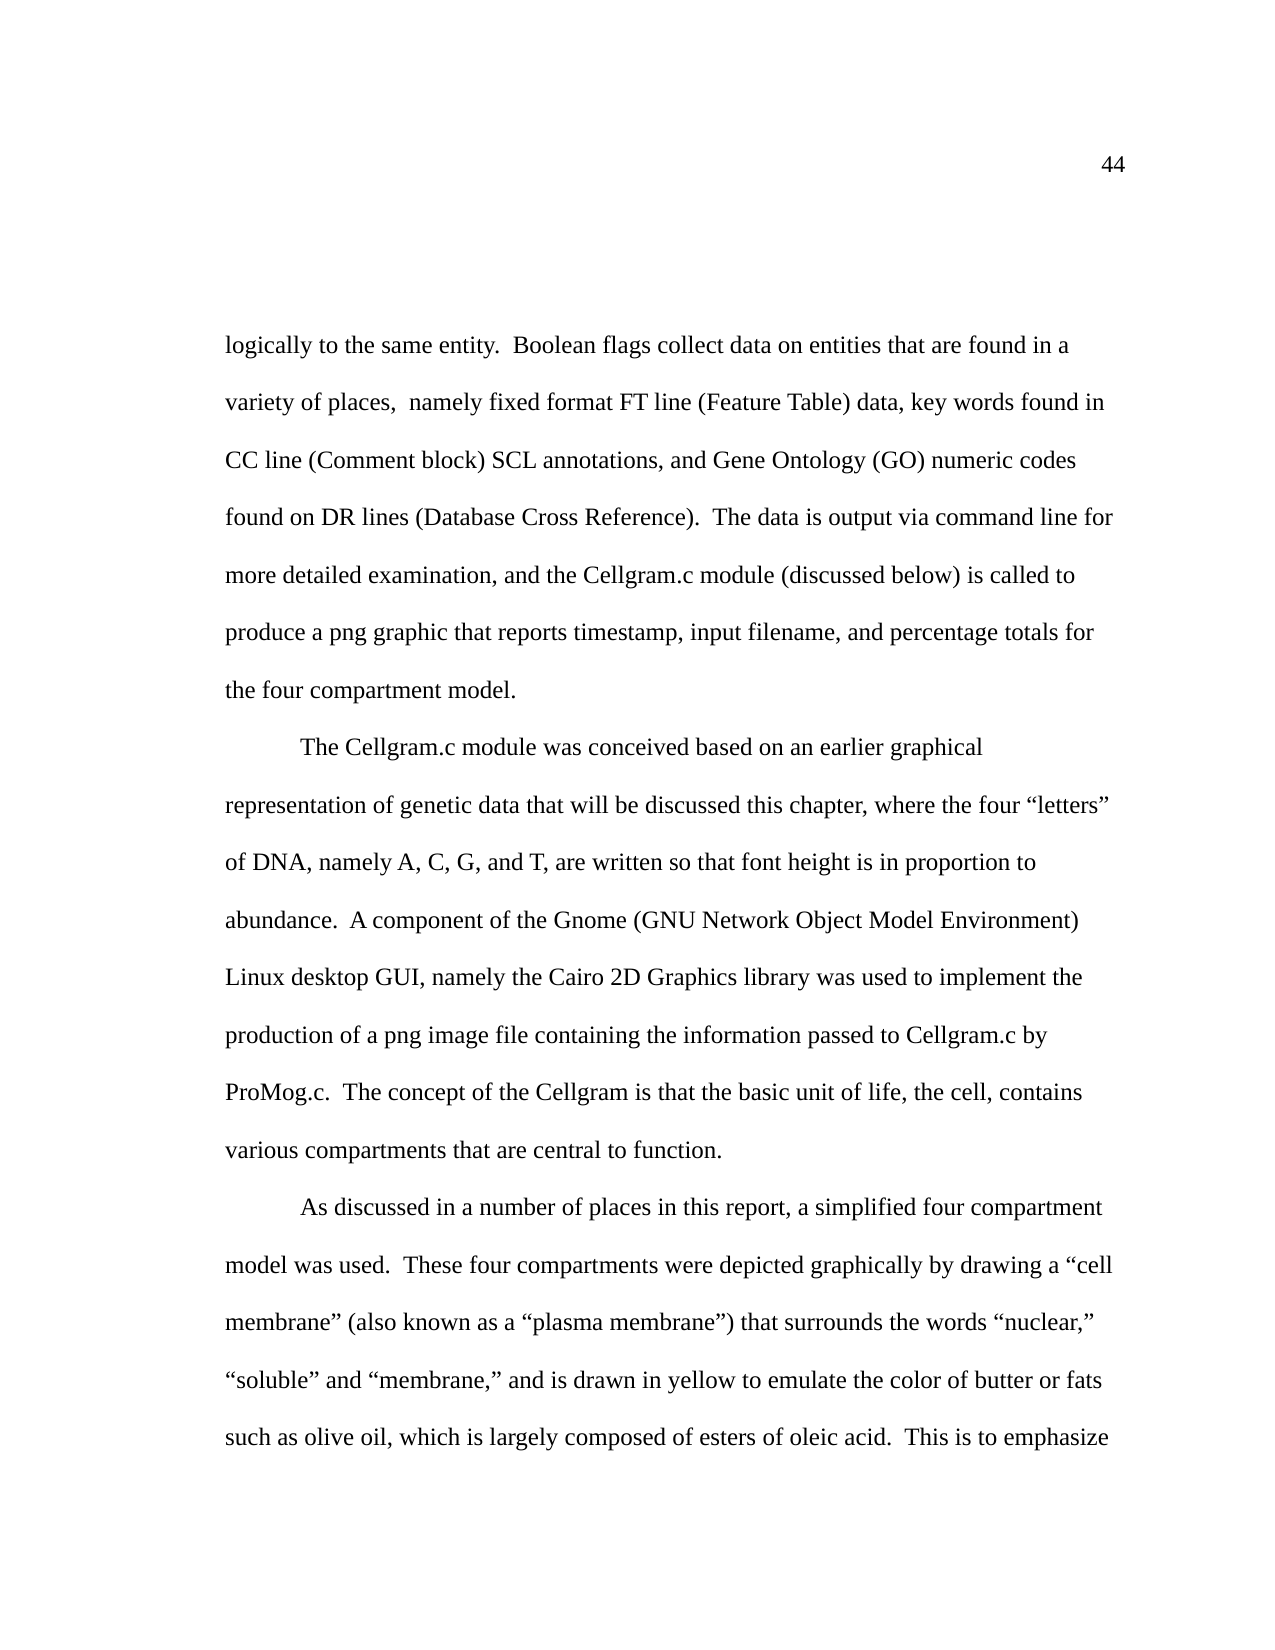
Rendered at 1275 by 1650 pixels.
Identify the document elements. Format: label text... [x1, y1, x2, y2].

text The Cellgram.c module was conceived based on an earlier graphical representation of genetic data that will be discussed this chapter, where the four “letters” of DNA, namely A, C, G, and T, are written so that font height is in proportion to abundance. A component of the Gnome (GNU Network Object Model Environment) Linux desktop GUI, namely the Cairo 2D Graphics library was used to implement the production of a png image file containing the information passed to Cellgram.c by ProMog.c. The concept of the Cellgram is that the basic unit of life, the cell, contains various compartments that are central to function. [225, 732, 1125, 1164]
text As discussed in a number of places in this report, a simplified four compartment model was used. These four compartments were depicted graphically by drawing a “cell membrane” (also known as a “plasma membrane”) that surrounds the words “nuclear,” “soluble” and “membrane,” and is drawn in yellow to emulate the color of butter or fats such as olive oil, which is largely composed of esters of oleic acid. This is to emphasize [225, 1192, 1125, 1451]
text logically to the same entity. Boolean flags collect data on entities that are found in a variety of places, namely fixed format FT line (Feature Table) data, key words found in CC line (Comment block) SCL annotations, and Gene Ontology (GO) numeric codes found on DR lines (Database Cross Reference). The data is output via command line for more detailed examination, and the Cellgram.c module (discussed below) is called to produce a png graphic that reports timestamp, input filename, and percentage totals for the four compartment model. [225, 330, 1125, 704]
